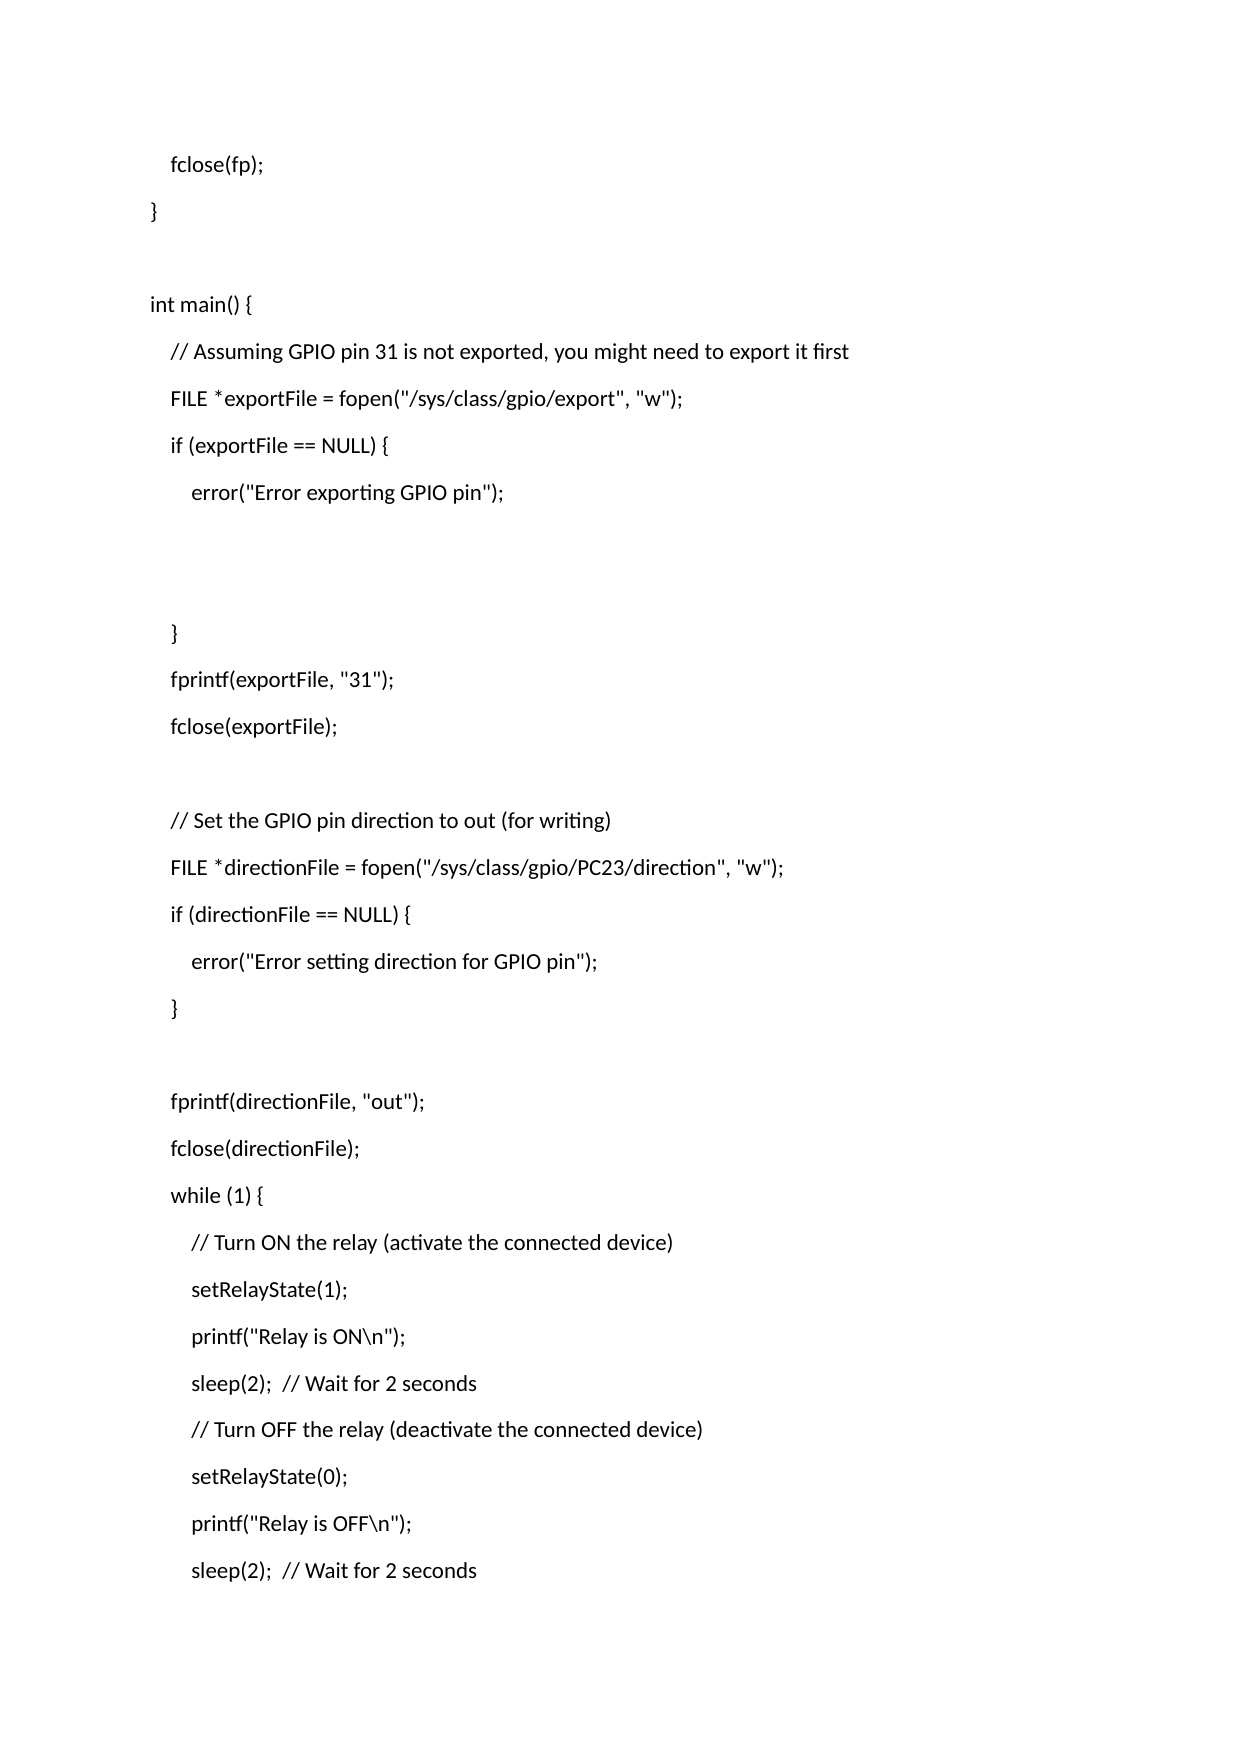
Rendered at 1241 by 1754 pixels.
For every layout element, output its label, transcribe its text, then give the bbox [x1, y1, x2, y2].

text fprintf(directionFile, "out"); [150, 1087, 1090, 1116]
text printf("Relay is OFF\n"); [150, 1509, 1090, 1537]
text // Set the GPIO pin direction to out (for writing) [150, 806, 1090, 834]
text setRelayState(0); [150, 1462, 1090, 1491]
text fclose(exportFile); [150, 712, 1090, 741]
text setRelayState(1); [150, 1275, 1090, 1303]
text if (directionFile == NULL) { [150, 900, 1090, 928]
text printf("Relay is ON\n"); [150, 1322, 1090, 1350]
text fclose(directionFile); [150, 1134, 1090, 1162]
text sleep(2); // Wait for 2 seconds [150, 1556, 1090, 1584]
text // Assuming GPIO pin 31 is not exported, you might need to export it first [150, 337, 1090, 366]
text // Turn ON the relay (activate the connected device) [150, 1228, 1090, 1256]
text // Turn OFF the relay (deactivate the connected device) [150, 1416, 1090, 1444]
text error("Error setting direction for GPIO pin"); [150, 947, 1090, 975]
text FILE *exportFile = fopen("/sys/class/gpio/export", "w"); [150, 384, 1090, 412]
text if (exportFile == NULL) { [150, 431, 1090, 459]
text } [150, 619, 1090, 647]
text sleep(2); // Wait for 2 seconds [150, 1369, 1090, 1397]
text error("Error exporting GPIO pin"); [150, 478, 1090, 506]
text fprintf(exportFile, "31"); [150, 666, 1090, 694]
text } [150, 994, 1090, 1022]
text fclose(fp); [150, 150, 1090, 178]
text while (1) { [150, 1181, 1090, 1209]
text int main() { [150, 291, 1090, 319]
text } [150, 197, 1090, 225]
text FILE *directionFile = fopen("/sys/class/gpio/PC23/direction", "w"); [150, 853, 1090, 881]
